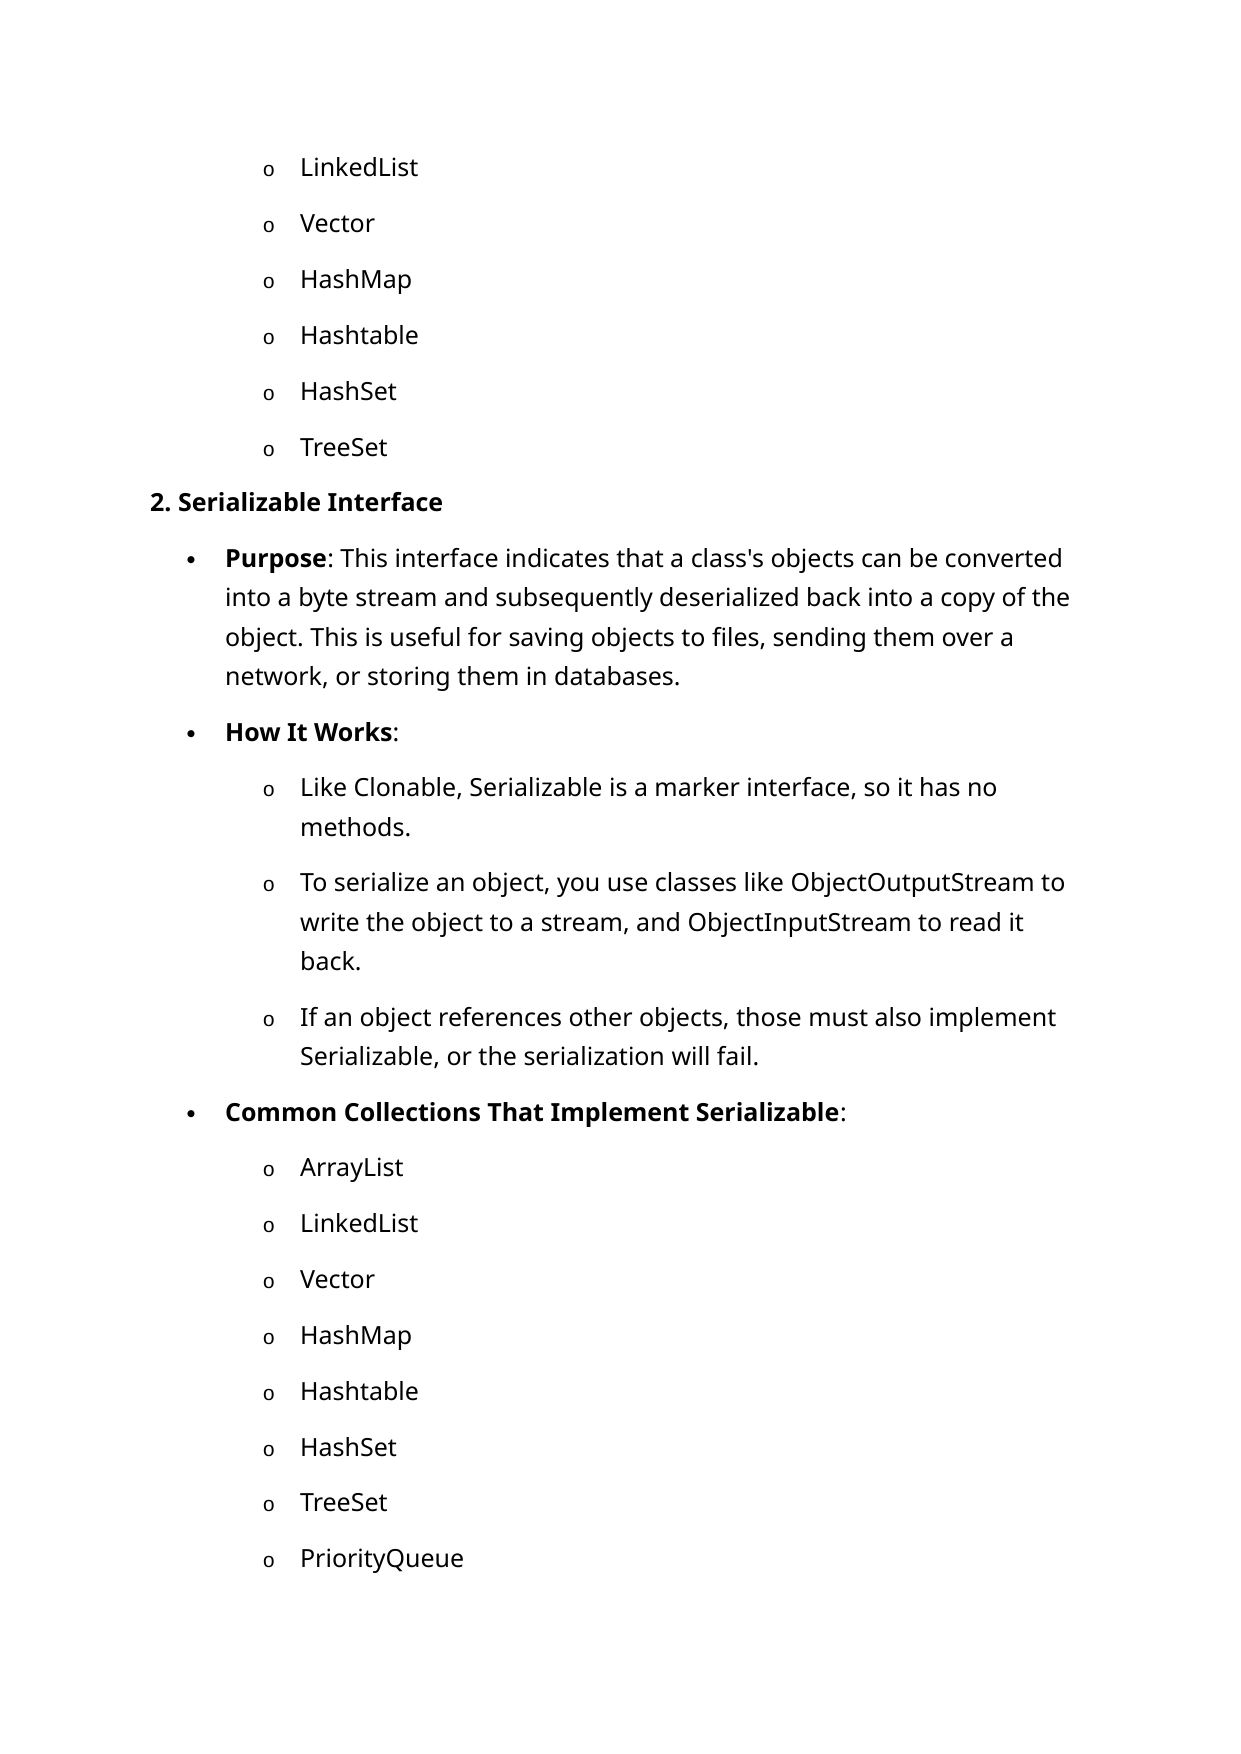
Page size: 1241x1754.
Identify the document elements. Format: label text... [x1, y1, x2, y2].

list TreeSet [262, 1485, 1090, 1519]
list Hashtable [262, 317, 1090, 352]
list Hashtable [262, 1373, 1090, 1407]
list Like Clonable, Serializable is a marker interface, so it has no methods. [262, 770, 1090, 843]
list To serialize an object, you use classes like ObjectOutputStream to write the object to a stream, and ObjectInputStream to read it back. [262, 865, 1090, 977]
list How It Works: [187, 714, 1090, 748]
list HashSet [262, 1429, 1090, 1463]
list Purpose: This interface indicates that a class's objects can be converted into a byte stream and subsequently deserialized back into a copy of the object. This is useful for saving objects to files, sending them over a network, or storing them in databases. [187, 541, 1090, 692]
list Common Collections That Implement Serializable: [187, 1094, 1090, 1128]
list If an object references other objects, those must also implement Serializable, or the serialization will fail. [262, 999, 1090, 1072]
list HashSet [262, 373, 1090, 407]
list PriorityQueue [262, 1541, 1090, 1575]
list LinkedList [262, 1206, 1090, 1240]
list Vector [262, 206, 1090, 240]
list HashMap [262, 262, 1090, 296]
list Vector [262, 1262, 1090, 1296]
list HashMap [262, 1317, 1090, 1352]
list TreeSet [262, 429, 1090, 463]
list ArrayList [262, 1150, 1090, 1184]
list LinkedList [262, 150, 1090, 184]
text 2. Serializable Interface [150, 485, 1090, 519]
